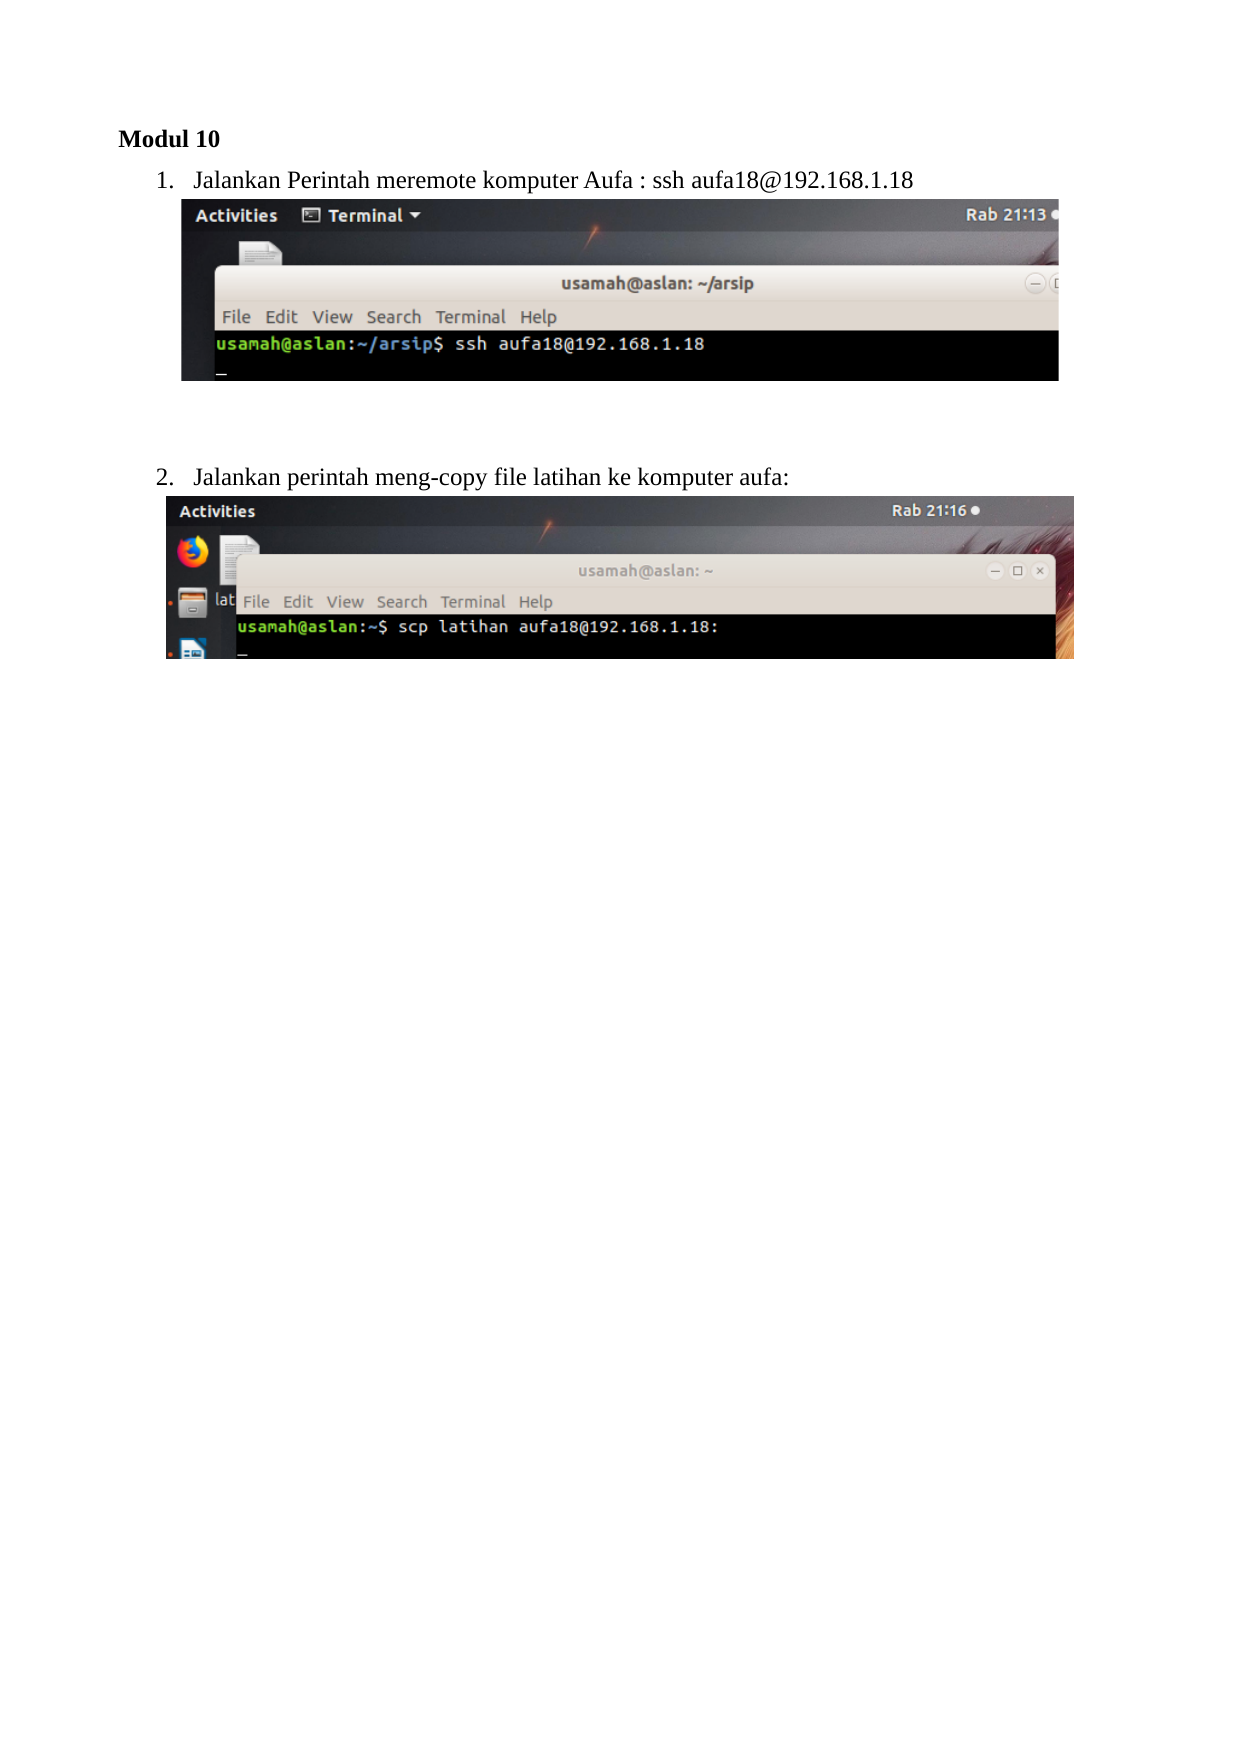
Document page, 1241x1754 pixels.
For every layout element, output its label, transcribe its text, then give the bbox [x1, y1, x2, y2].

list Jalankan perintah meng-copy file latihan ke komputer aufa: [156, 462, 1122, 491]
list Jalankan Perintah meremote komputer Aufa : ssh aufa18@192.168.1.18 [156, 165, 1122, 193]
text Modul 10 [118, 124, 1122, 153]
